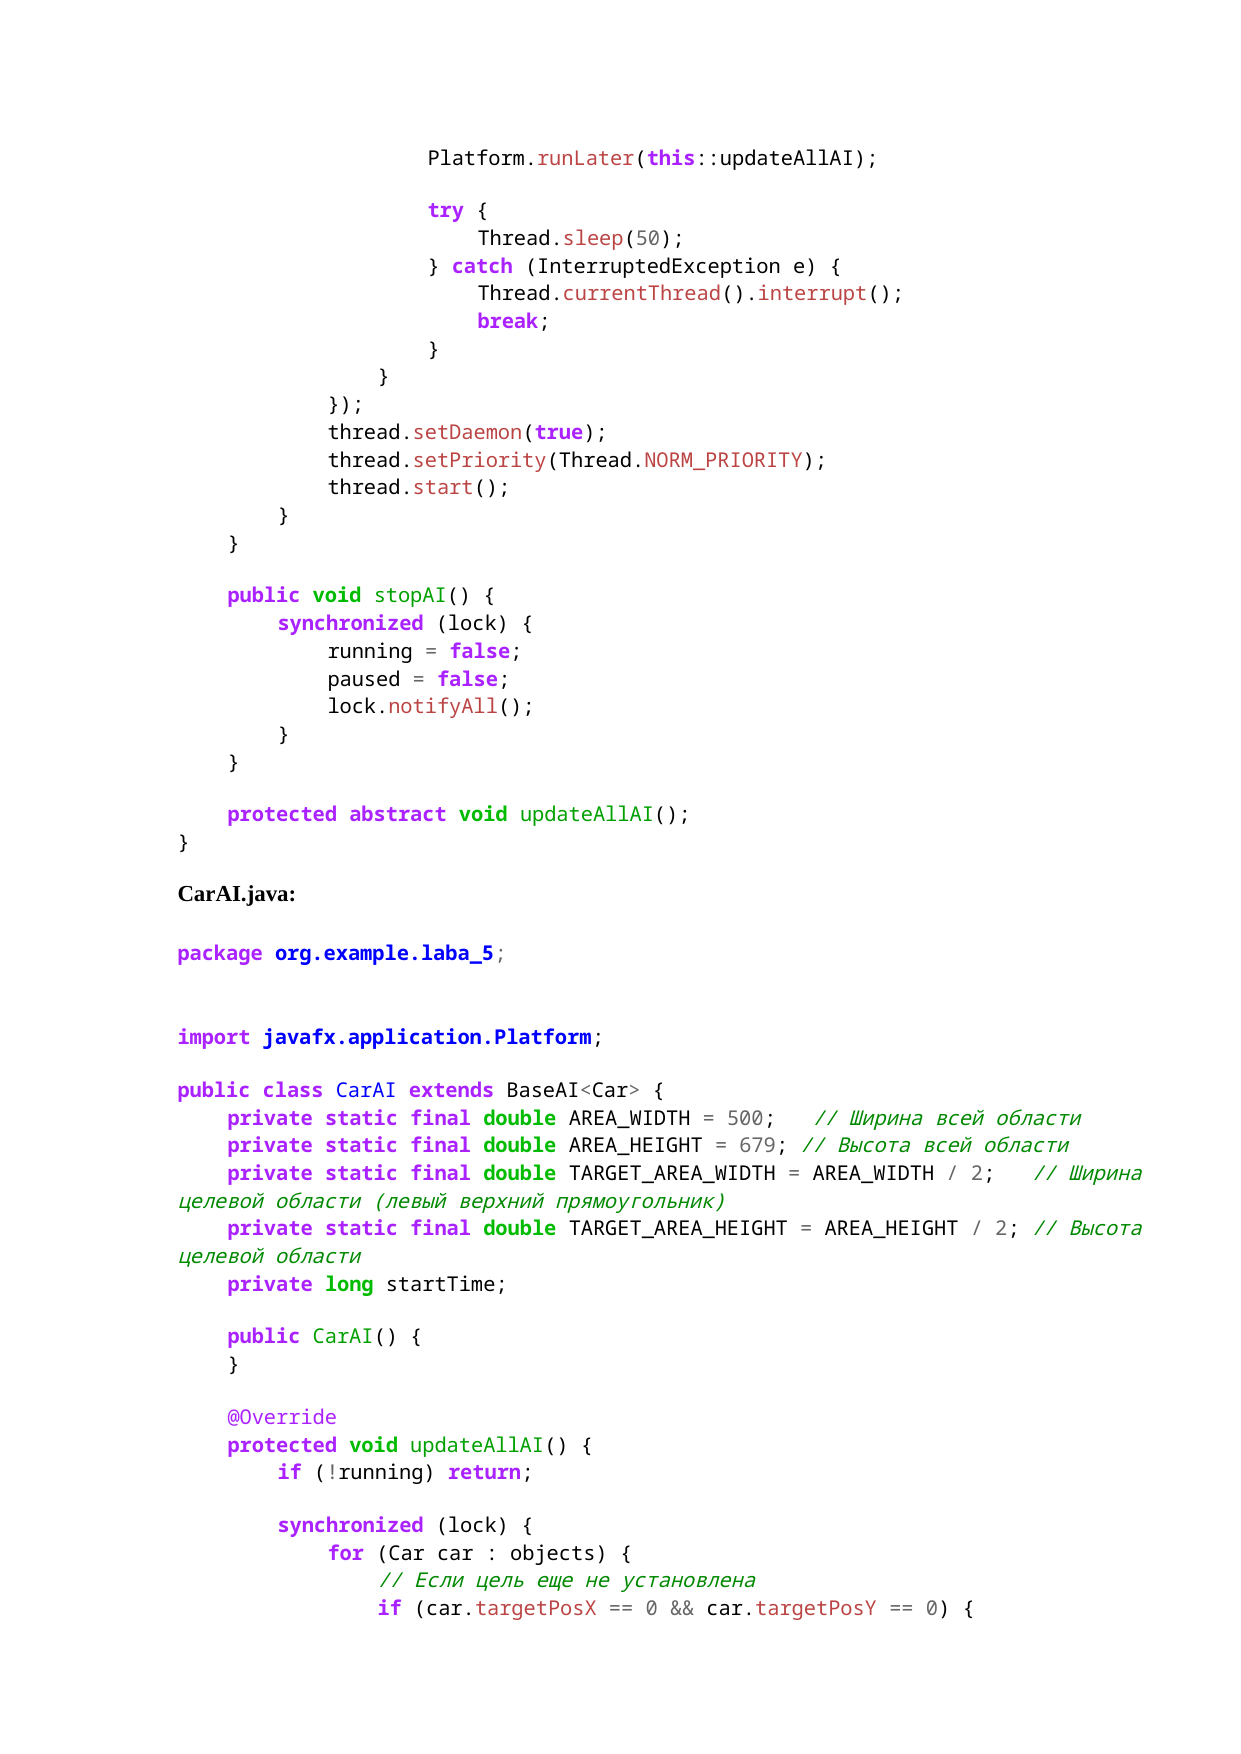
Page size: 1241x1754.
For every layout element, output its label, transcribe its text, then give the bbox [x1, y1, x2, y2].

text } [177, 528, 1152, 556]
text public class CarAI extends BaseAI<Car> { [177, 1075, 1152, 1103]
text synchronized (lock) { [177, 609, 1152, 636]
text Thread.sleep(50); [177, 223, 1152, 251]
text private long startTime; [177, 1269, 1152, 1297]
text } [177, 828, 1152, 855]
text synchronized (lock) { [177, 1511, 1152, 1538]
text break; [177, 307, 1152, 334]
text private static final double TARGET_AREA_WIDTH = AREA_WIDTH / 2; // Ширина целевой области (левый верхний прямоугольник) [177, 1158, 1152, 1214]
text @Override [177, 1402, 1152, 1430]
text public void stopAI() { [177, 581, 1152, 609]
text protected abstract void updateAllAI(); [177, 800, 1152, 828]
text } [177, 747, 1152, 775]
text // Если цель еще не установлена [177, 1566, 1152, 1594]
text if (!running) return; [177, 1458, 1152, 1486]
text } [177, 1350, 1152, 1377]
text paused = false; [177, 664, 1152, 692]
text } [177, 719, 1152, 747]
text lock.notifyAll(); [177, 692, 1152, 719]
text if (car.targetPosX == 0 && car.targetPosY == 0) { [177, 1594, 1152, 1621]
text Thread.currentThread().interrupt(); [177, 279, 1152, 307]
text import javafx.application.Platform; [177, 1023, 1152, 1050]
text }); [177, 390, 1152, 417]
text thread.setPriority(Thread.NORM_PRIORITY); [177, 445, 1152, 473]
text private static final double TARGET_AREA_HEIGHT = AREA_HEIGHT / 2; // Высота целевой области [177, 1214, 1152, 1269]
text } [177, 362, 1152, 390]
text private static final double AREA_WIDTH = 500; // Ширина всей области [177, 1103, 1152, 1131]
text } [177, 334, 1152, 362]
text protected void updateAllAI() { [177, 1430, 1152, 1458]
text public CarAI() { [177, 1322, 1152, 1350]
text } [177, 501, 1152, 528]
text running = false; [177, 636, 1152, 664]
text private static final double AREA_HEIGHT = 679; // Высота всей области [177, 1131, 1152, 1158]
text CarAI.java: [177, 880, 1152, 907]
text thread.start(); [177, 473, 1152, 501]
text thread.setDaemon(true); [177, 417, 1152, 445]
text Platform.runLater(this::updateAllAI); [177, 143, 1152, 171]
text try { [177, 196, 1152, 223]
text } catch (InterruptedException e) { [177, 251, 1152, 279]
text for (Car car : objects) { [177, 1538, 1152, 1566]
text package org.example.laba_5; [177, 938, 1152, 966]
